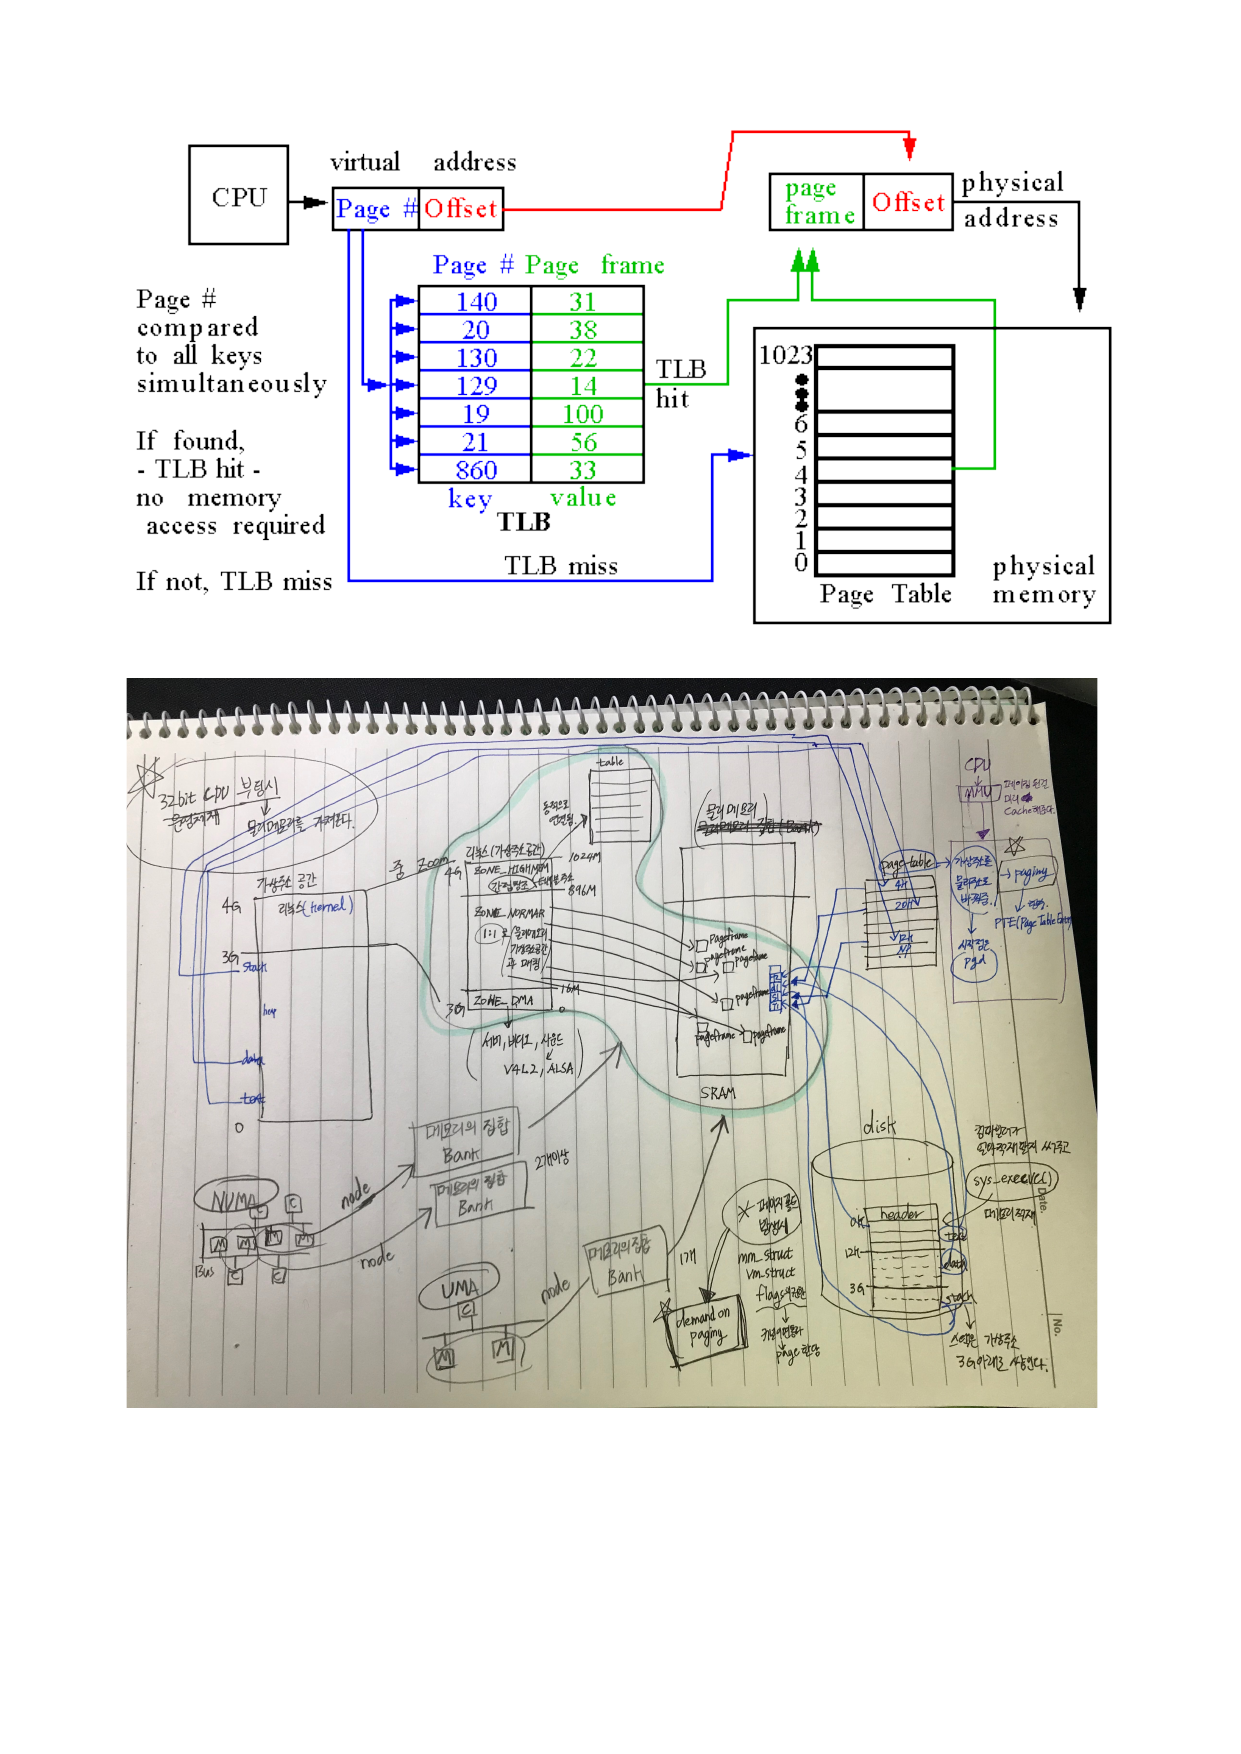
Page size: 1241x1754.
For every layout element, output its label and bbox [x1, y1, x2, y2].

picture [118, 118, 1123, 631]
picture [126, 678, 1098, 1408]
